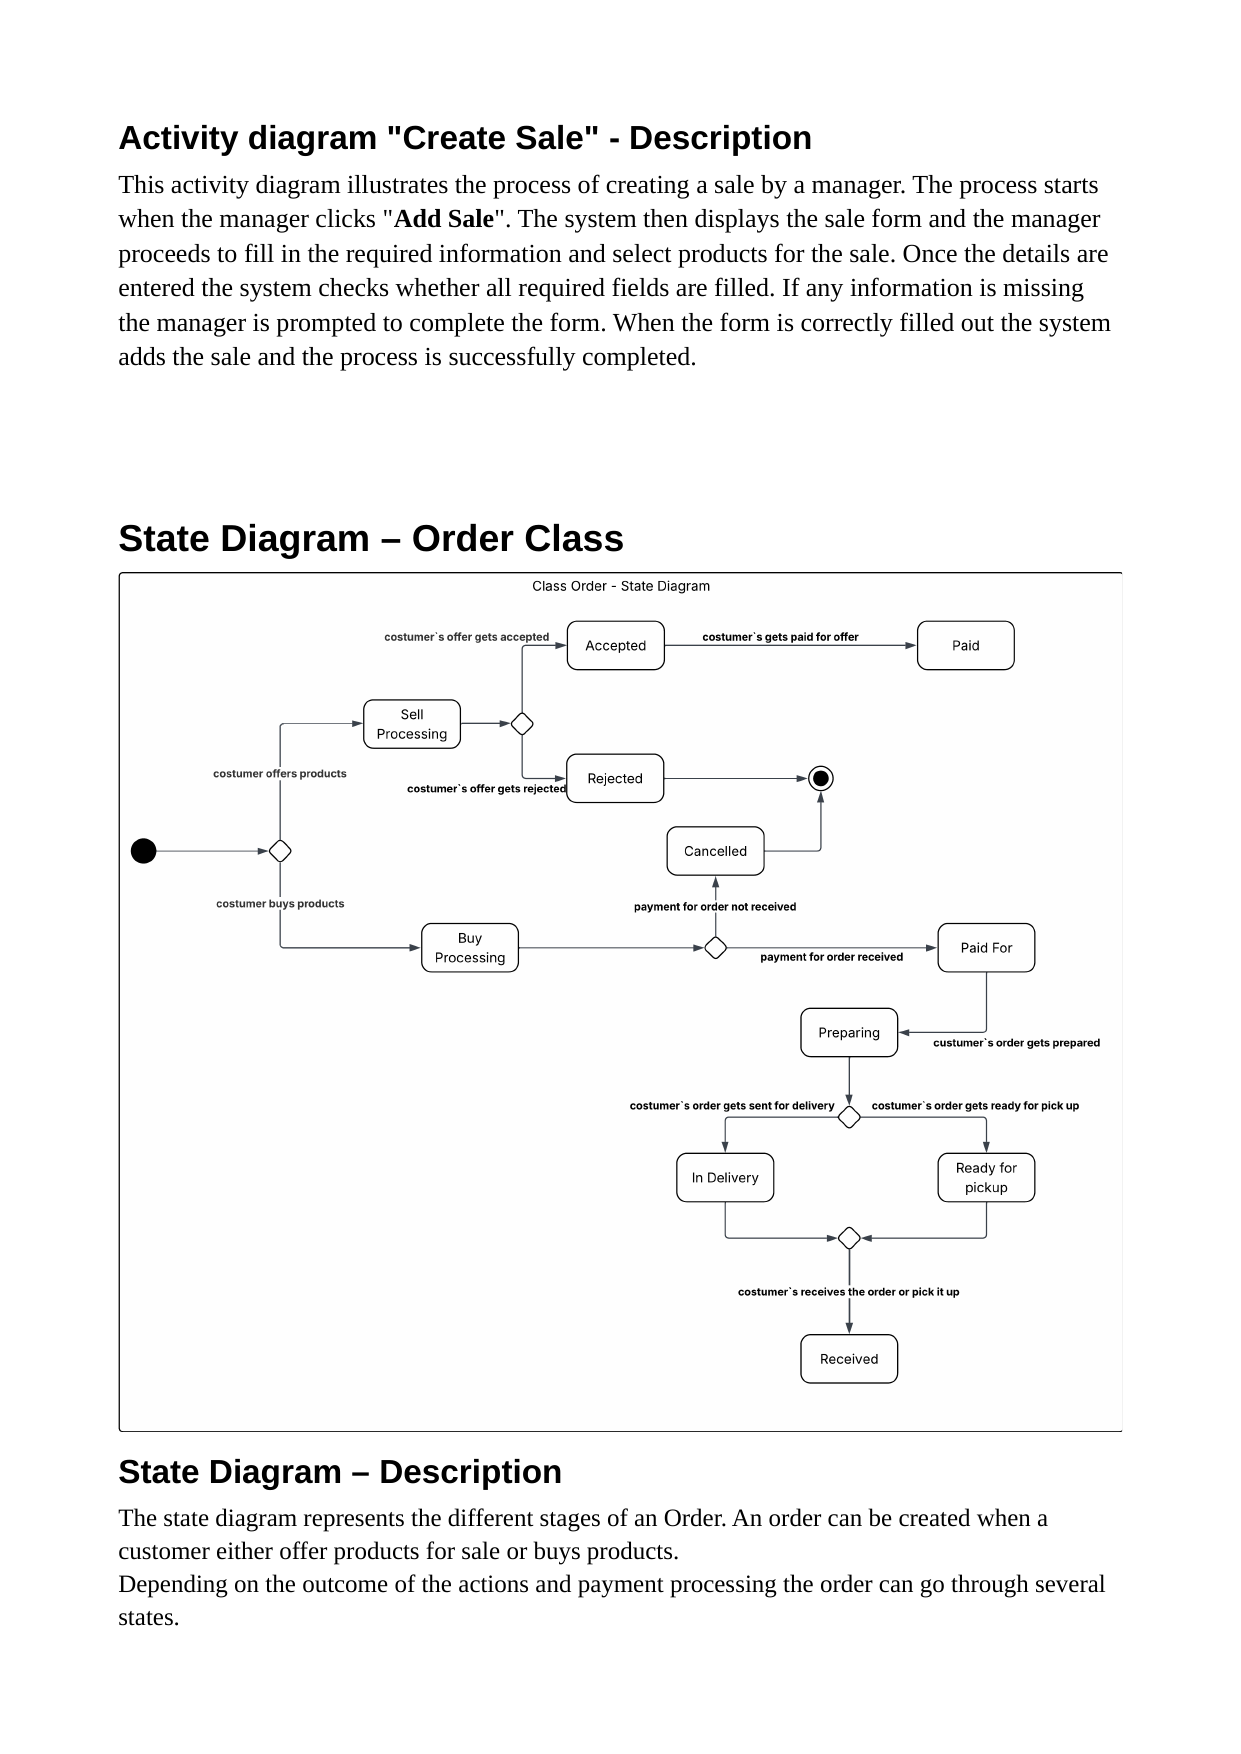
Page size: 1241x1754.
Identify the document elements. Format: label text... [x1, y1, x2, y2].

subtitle State Diagram – Order Class [118, 517, 1122, 560]
subtitle Activity diagram "Create Sale" - Description [118, 118, 1122, 157]
text This activity diagram illustrates the process of creating a sale by a manager. The process starts when the manager clicks "Add Sale". The system then displays the sale form and the manager proceeds to fill in the required information and select products for the sale. Once the details are entered the system checks whether all required fields are filled. If any information is missing the manager is prompted to complete the form. When the form is correctly filled out the system adds the sale and the process is successfully completed. [118, 169, 1122, 371]
text The state diagram represents the different stages of an Order. An order can be created when a customer either offer products for sale or buys products. Depending on the outcome of the actions and payment processing the order can go through several states. [118, 1503, 1122, 1631]
subtitle State Diagram – Description [118, 1432, 1122, 1491]
picture [118, 572, 1123, 1432]
